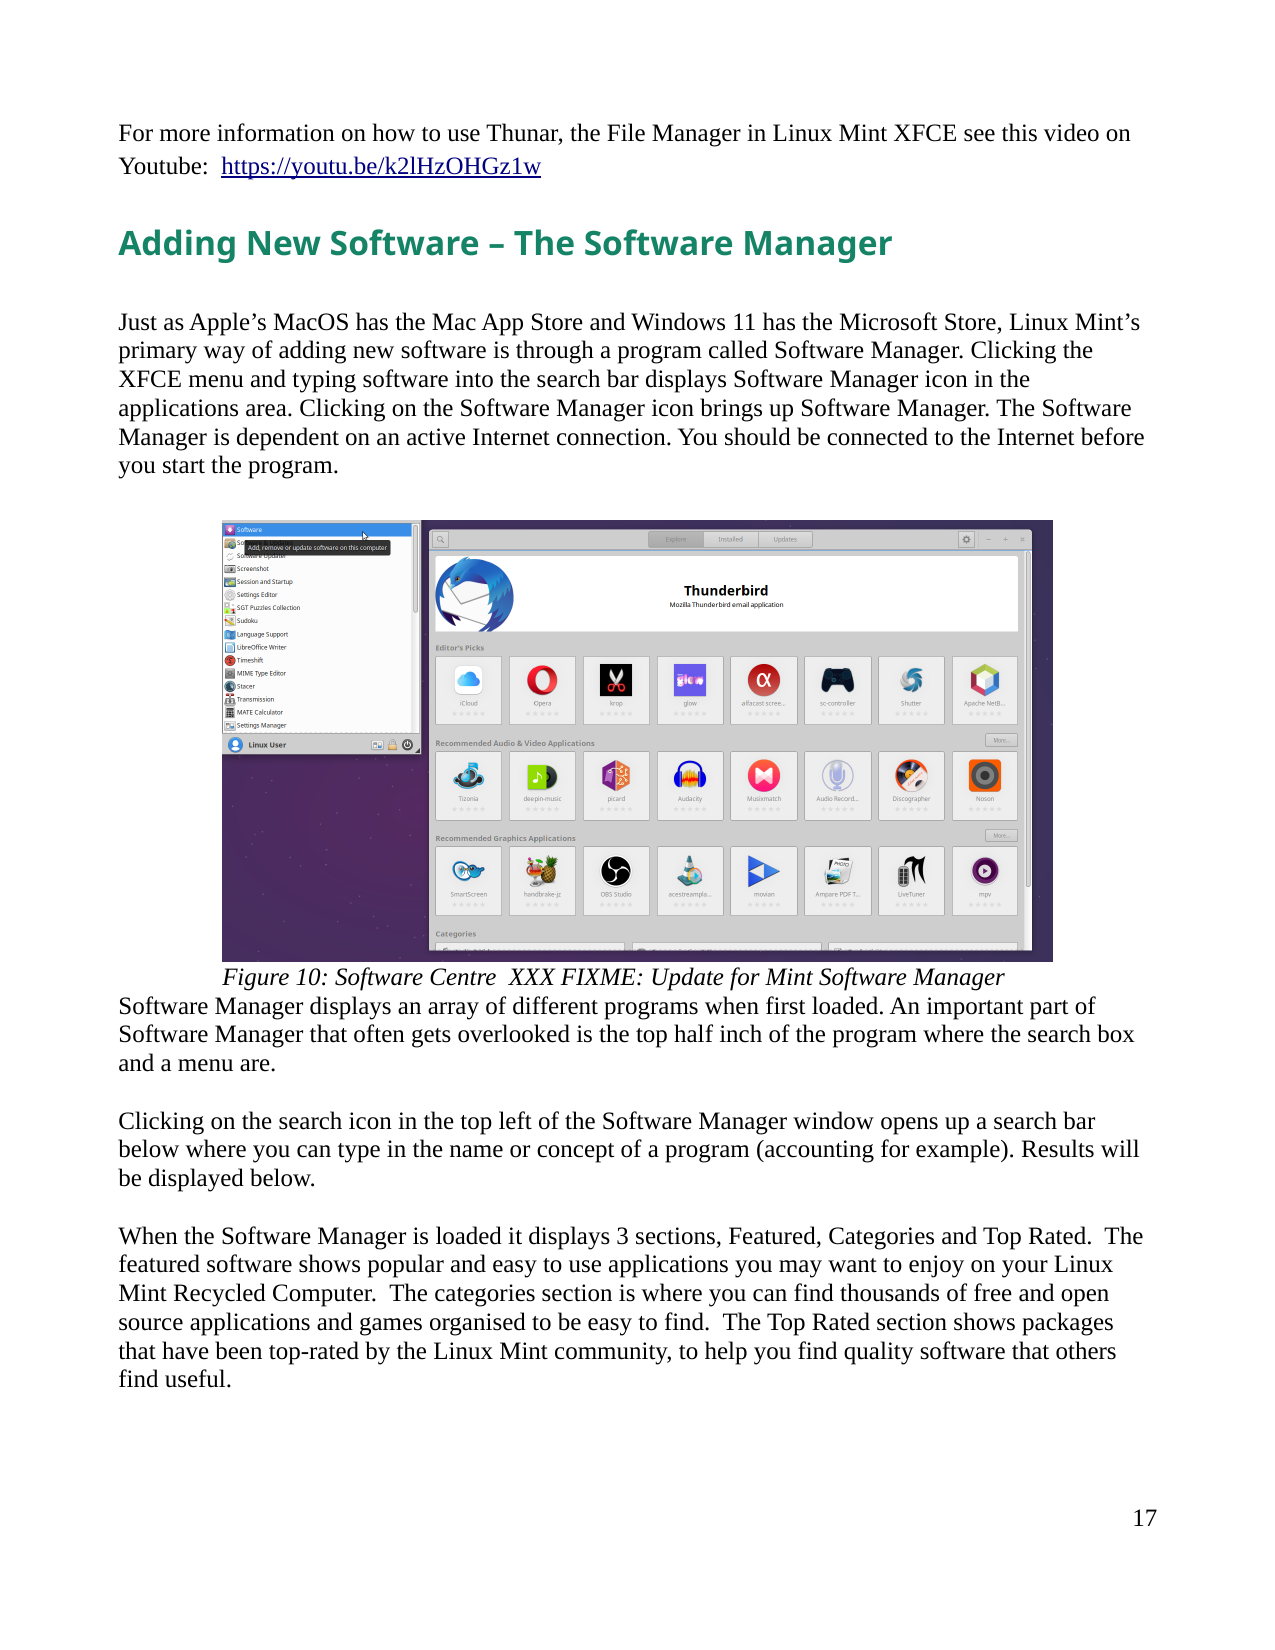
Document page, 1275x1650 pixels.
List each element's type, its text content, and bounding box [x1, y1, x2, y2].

text For more information on how to use Thunar, the File Manager in Linux Mint XFCE see this video on Youtube: https://youtu.be/k2lHzOHGz1w [118, 118, 1157, 180]
picture [222, 520, 1053, 962]
text Just as Apple’s MacOS has the Mac App Store and Windows 11 has the Microsoft Store, Linux Mint’s primary way of adding new software is through a program called Software Manager. Clicking the XFCE menu and typing software into the search bar displays Software Manager icon in the applications area. Clicking on the Software Manager icon brings up Software Manager. The Software Manager is dependent on an active Internet connection. You should be connected to the Internet before you start the program. [118, 307, 1157, 479]
text Figure 10: Software Centre XXX FIXME: Update for Mint Software Manager [222, 962, 1053, 991]
text Software Manager displays an array of different programs when first loaded. An important part of Software Manager that often gets overlooked is the top half inch of the program where the search box and a menu are. [118, 508, 1157, 1077]
text When the Software Manager is loaded it displays 3 sections, Featured, Categories and Top Rated. The featured software shows popular and easy to use applications you may want to enjoy on your Linux Mint Recycled Computer. The categories section is where you can find thousands of free and open source applications and games organised to be easy to find. The Top Rated section shows packages that have been top-rated by the Linux Mint community, to help you find quality software that others find useful. [118, 1221, 1157, 1393]
subtitle Adding New Software – The Software Manager [118, 219, 1157, 265]
text Clicking on the search icon in the top left of the Software Manager window opens up a search bar below where you can type in the name or concept of a program (accounting for example). Results will be displayed below. [118, 1106, 1157, 1192]
